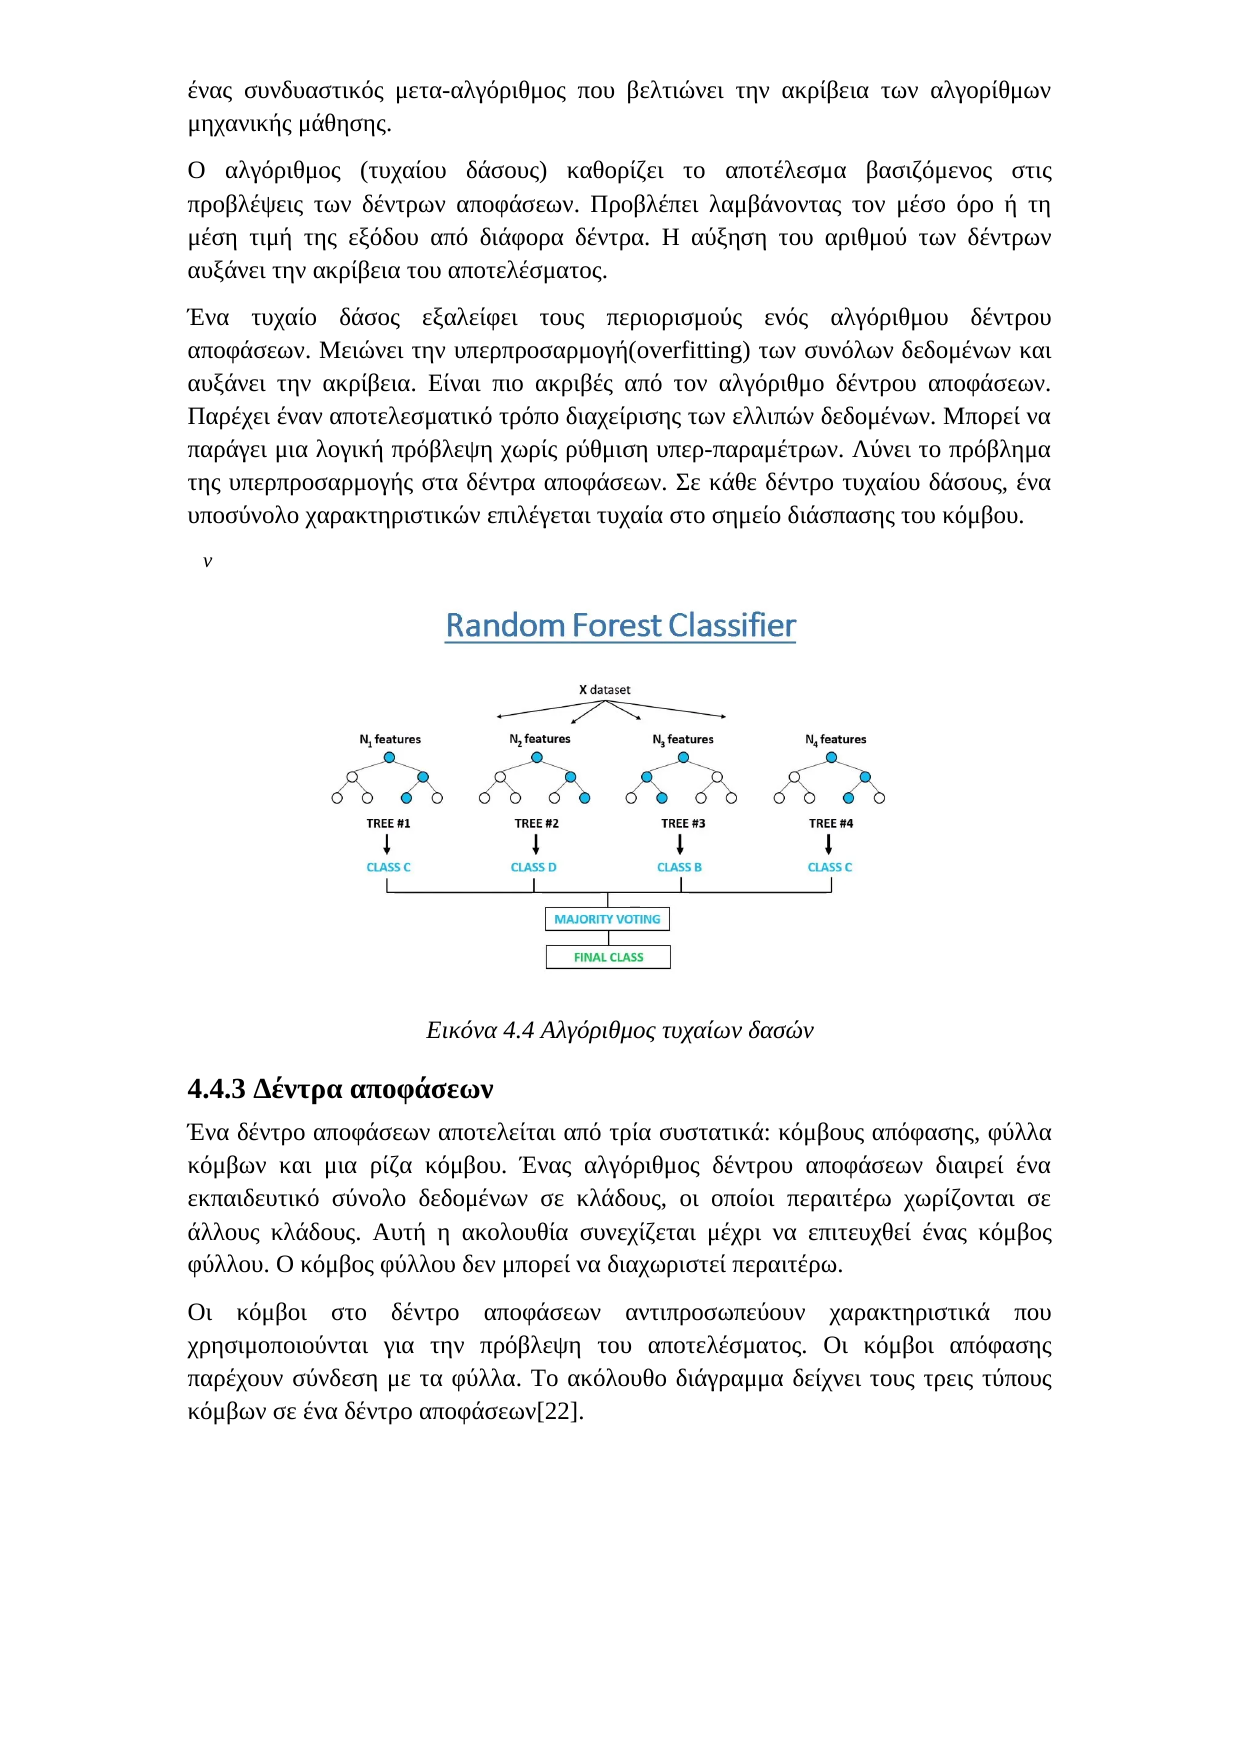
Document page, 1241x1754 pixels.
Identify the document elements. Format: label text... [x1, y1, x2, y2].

text Ο αλγόριθμος (τυχαίου δάσους) καθορίζει το αποτέλεσμα βασιζόμενος στις προβλέψεις των δέντρων αποφάσεων. Προβλέπει λαμβάνοντας τον μέσο όρο ή τη μέση τιμή της εξόδου από διάφορα δέντρα. Η αύξηση του αριθμού των δέντρων αυξάνει την ακρίβεια του αποτελέσματος. [187, 156, 1053, 283]
text ν [187, 548, 1053, 572]
text Ένα δέντρο αποφάσεων αποτελείται από τρία συστατικά: κόμβους απόφασης, φύλλα κόμβων και μια ρίζα κόμβου. Ένας αλγόριθμος δέντρου αποφάσεων διαιρεί ένα εκπαιδευτικό σύνολο δεδομένων σε κλάδους, οι οποίοι περαιτέρω χωρίζονται σε άλλους κλάδους. Αυτή η ακολουθία συνεχίζεται μέχρι να επιτευχθεί ένας κόμβος φύλλου. Ο κόμβος φύλλου δεν μπορεί να διαχωριστεί περαιτέρω. [187, 1117, 1053, 1278]
text Ένα τυχαίο δάσος εξαλείφει τους περιορισμούς ενός αλγόριθμου δέντρου αποφάσεων. Μειώνει την υπερπροσαρμογή(overfitting) των συνόλων δεδομένων και αυξάνει την ακρίβεια. Είναι πιο ακριβές από τον αλγόριθμο δέντρου αποφάσεων. Παρέχει έναν αποτελεσματικό τρόπο διαχείρισης των ελλιπών δεδομένων. Μπορεί να παράγει μια λογική πρόβλεψη χωρίς ρύθμιση υπερ-παραμέτρων. Λύνει το πρόβλημα της υπερπροσαρμογής στα δέντρα αποφάσεων. Σε κάθε δέντρο τυχαίου δάσους, ένα υποσύνολο χαρακτηριστικών επιλέγεται τυχαία στο σημείο διάσπασης του κόμβου. [187, 302, 1053, 529]
picture [227, 560, 1013, 1003]
text ένας συνδυαστικός μετα-αλγόριθμος που βελτιώνει την ακρίβεια των αλγορίθμων μηχανικής μάθησης. [187, 75, 1053, 137]
subtitle 4.4.3 Δέντρα αποφάσεων [187, 1071, 1053, 1105]
text Εικόνα 4.4 Αλγόριθμος τυχαίων δασών [227, 1003, 1013, 1044]
text Οι κόμβοι στο δέντρο αποφάσεων αντιπροσωπεύουν χαρακτηριστικά που χρησιμοποιούνται για την πρόβλεψη του αποτελέσματος. Οι κόμβοι απόφασης παρέχουν σύνδεση με τα φύλλα. Το ακόλουθο διάγραμμα δείχνει τους τρεις τύπους κόμβων σε ένα δέντρο αποφάσεων[22]. [187, 1297, 1053, 1425]
